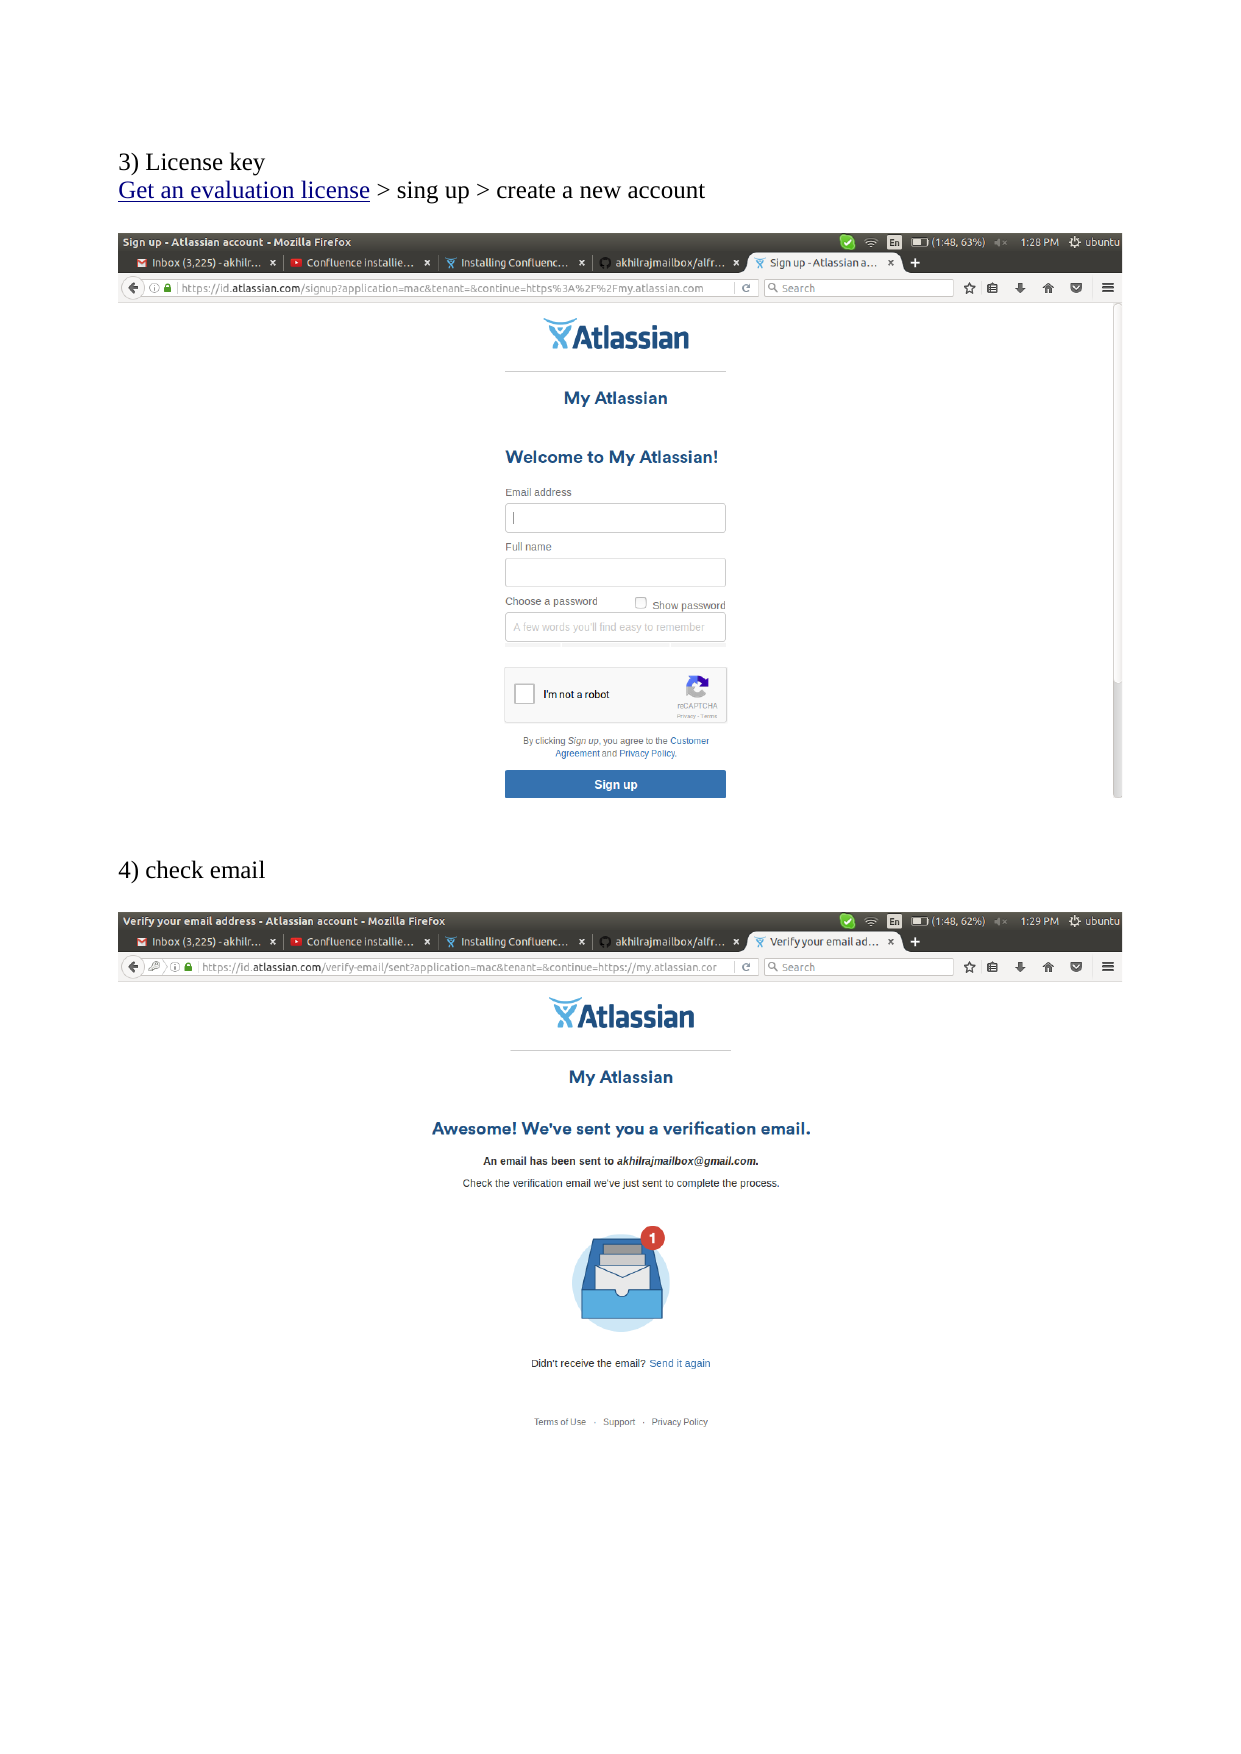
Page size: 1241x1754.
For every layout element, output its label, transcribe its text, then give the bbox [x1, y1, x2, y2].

text Get an evaluation license > sing up > create a new account [118, 176, 1122, 204]
picture [118, 233, 1123, 798]
text 4) check email [118, 855, 1122, 884]
picture [118, 912, 1123, 1477]
text 3) License key [118, 147, 1122, 176]
